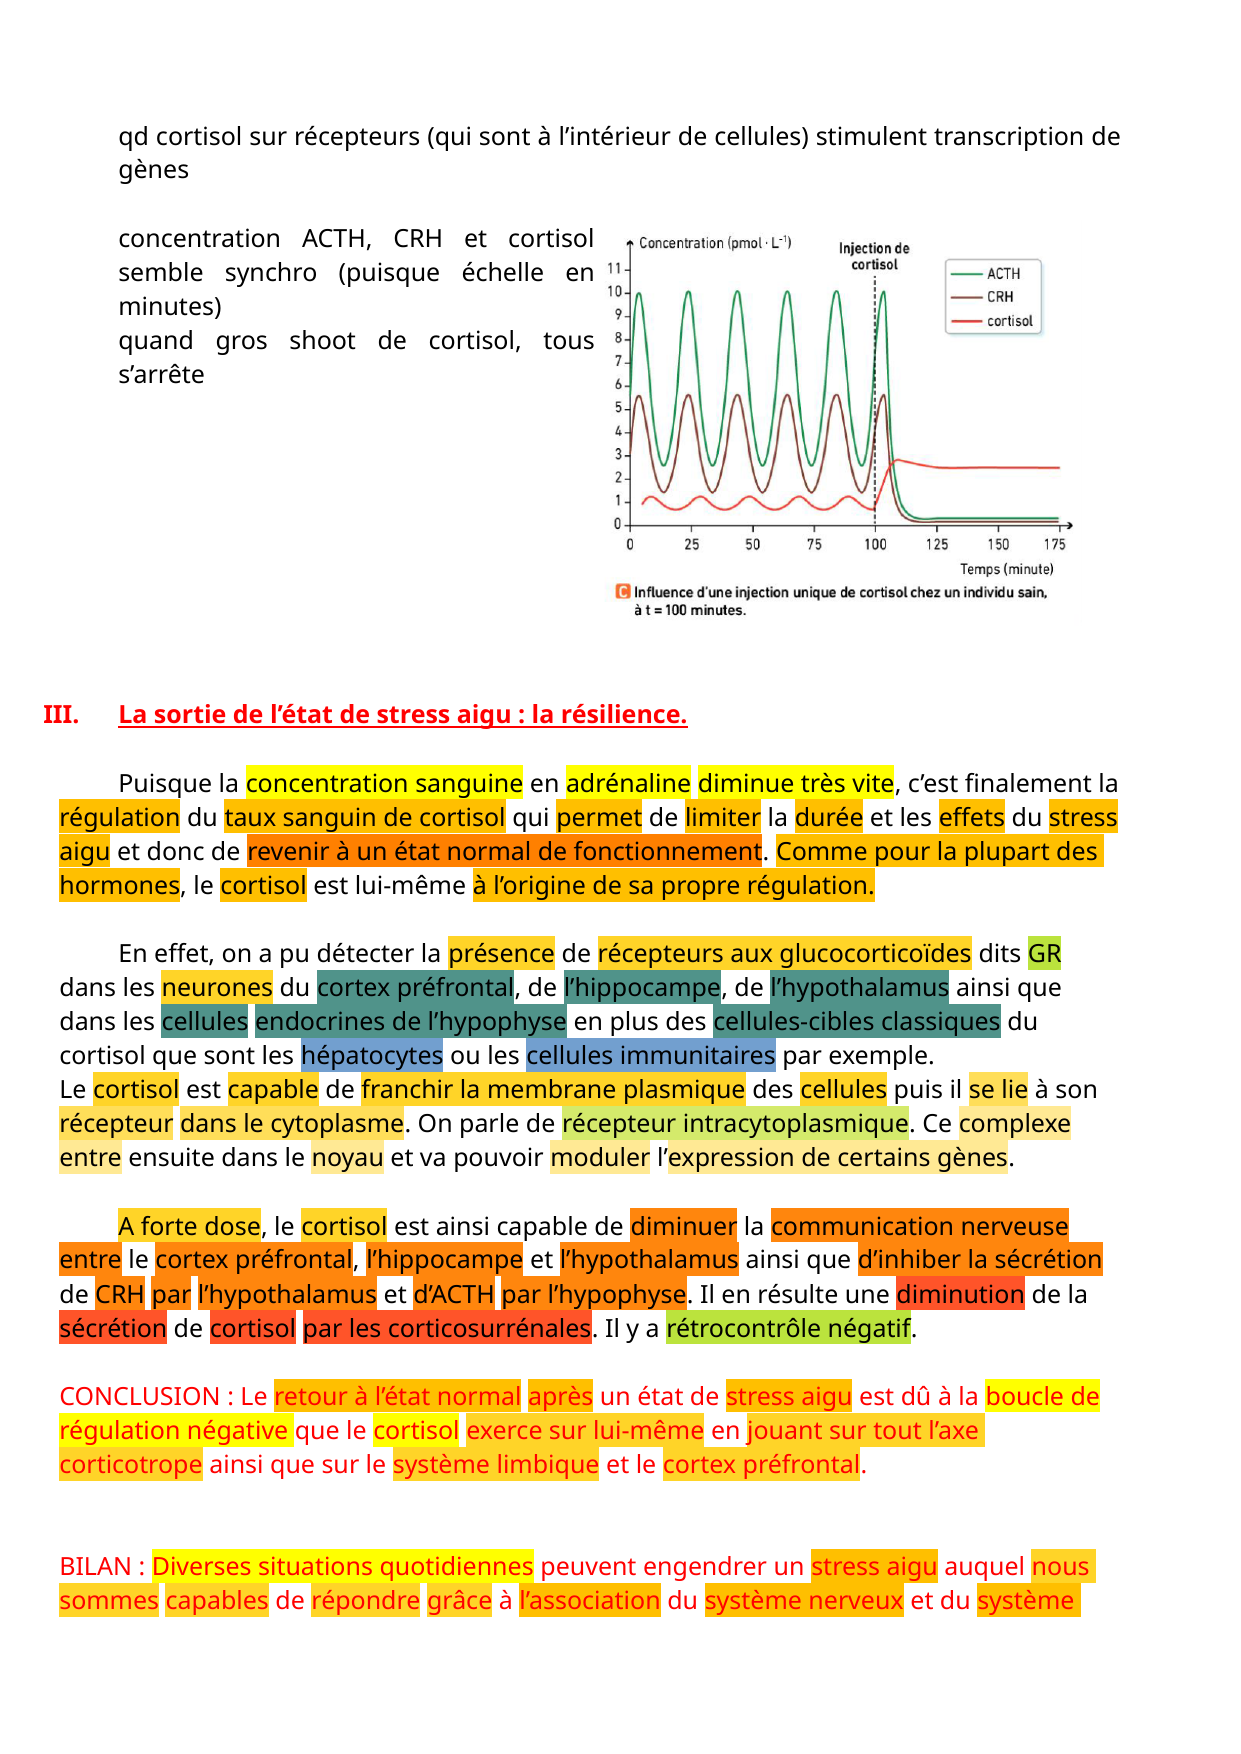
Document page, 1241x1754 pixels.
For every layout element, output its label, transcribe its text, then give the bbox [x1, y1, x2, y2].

text concentration ACTH, CRH et cortisol semble synchro (puisque échelle en minutes) [118, 220, 595, 322]
list La sortie de l’état de stress aigu : la résilience. [43, 697, 1122, 731]
list En effet, on a pu détecter la présence de récepteurs aux glucocorticoïdes dits GR dans les neurones du cortex préfrontal, de l’hippocampe, de l’hypothalamus ainsi que dans les cellules endocrines de l’hypophyse en plus des cellules-cibles classiques du cortisol que sont les hépatocytes ou les cellules immunitaires par exemple. [59, 936, 1122, 1072]
list BILAN : Diverses situations quotidiennes peuvent engendrer un stress aigu auquel nous sommes capables de répondre grâce à l’association du système nerveux et du système [59, 1549, 1122, 1617]
list CONCLUSION : Le retour à l’état normal après un état de stress aigu est dû à la boucle de régulation négative que le cortisol exerce sur lui-même en jouant sur tout l’axe corticotrope ainsi que sur le système limbique et le cortex préfrontal. [59, 1378, 1122, 1481]
text qd cortisol sur récepteurs (qui sont à l’intérieur de cellules) stimulent transcription de gènes [118, 118, 1122, 186]
picture [595, 220, 1082, 626]
list A forte dose, le cortisol est ainsi capable de diminuer la communication nerveuse entre le cortex préfrontal, l’hippocampe et l’hypothalamus ainsi que d’inhiber la sécrétion de CRH par l’hypothalamus et d’ACTH par l’hypophyse. Il en résulte une diminution de la sécrétion de cortisol par les corticosurrénales. Il y a rétrocontrôle négatif. [59, 1208, 1122, 1344]
list Le cortisol est capable de franchir la membrane plasmique des cellules puis il se lie à son récepteur dans le cytoplasme. On parle de récepteur intracytoplasmique. Ce complexe entre ensuite dans le noyau et va pouvoir moduler l’expression de certains gènes. [59, 1072, 1122, 1174]
text [1082, 322, 1122, 391]
text quand gros shoot de cortisol, tous s’arrête [118, 322, 595, 391]
text [1082, 220, 1122, 322]
list Puisque la concentration sanguine en adrénaline diminue très vite, c’est finalement la régulation du taux sanguin de cortisol qui permet de limiter la durée et les effets du stress aigu et donc de revenir à un état normal de fonctionnement. Comme pour la plupart des hormones, le cortisol est lui-même à l’origine de sa propre régulation. [59, 765, 1122, 902]
